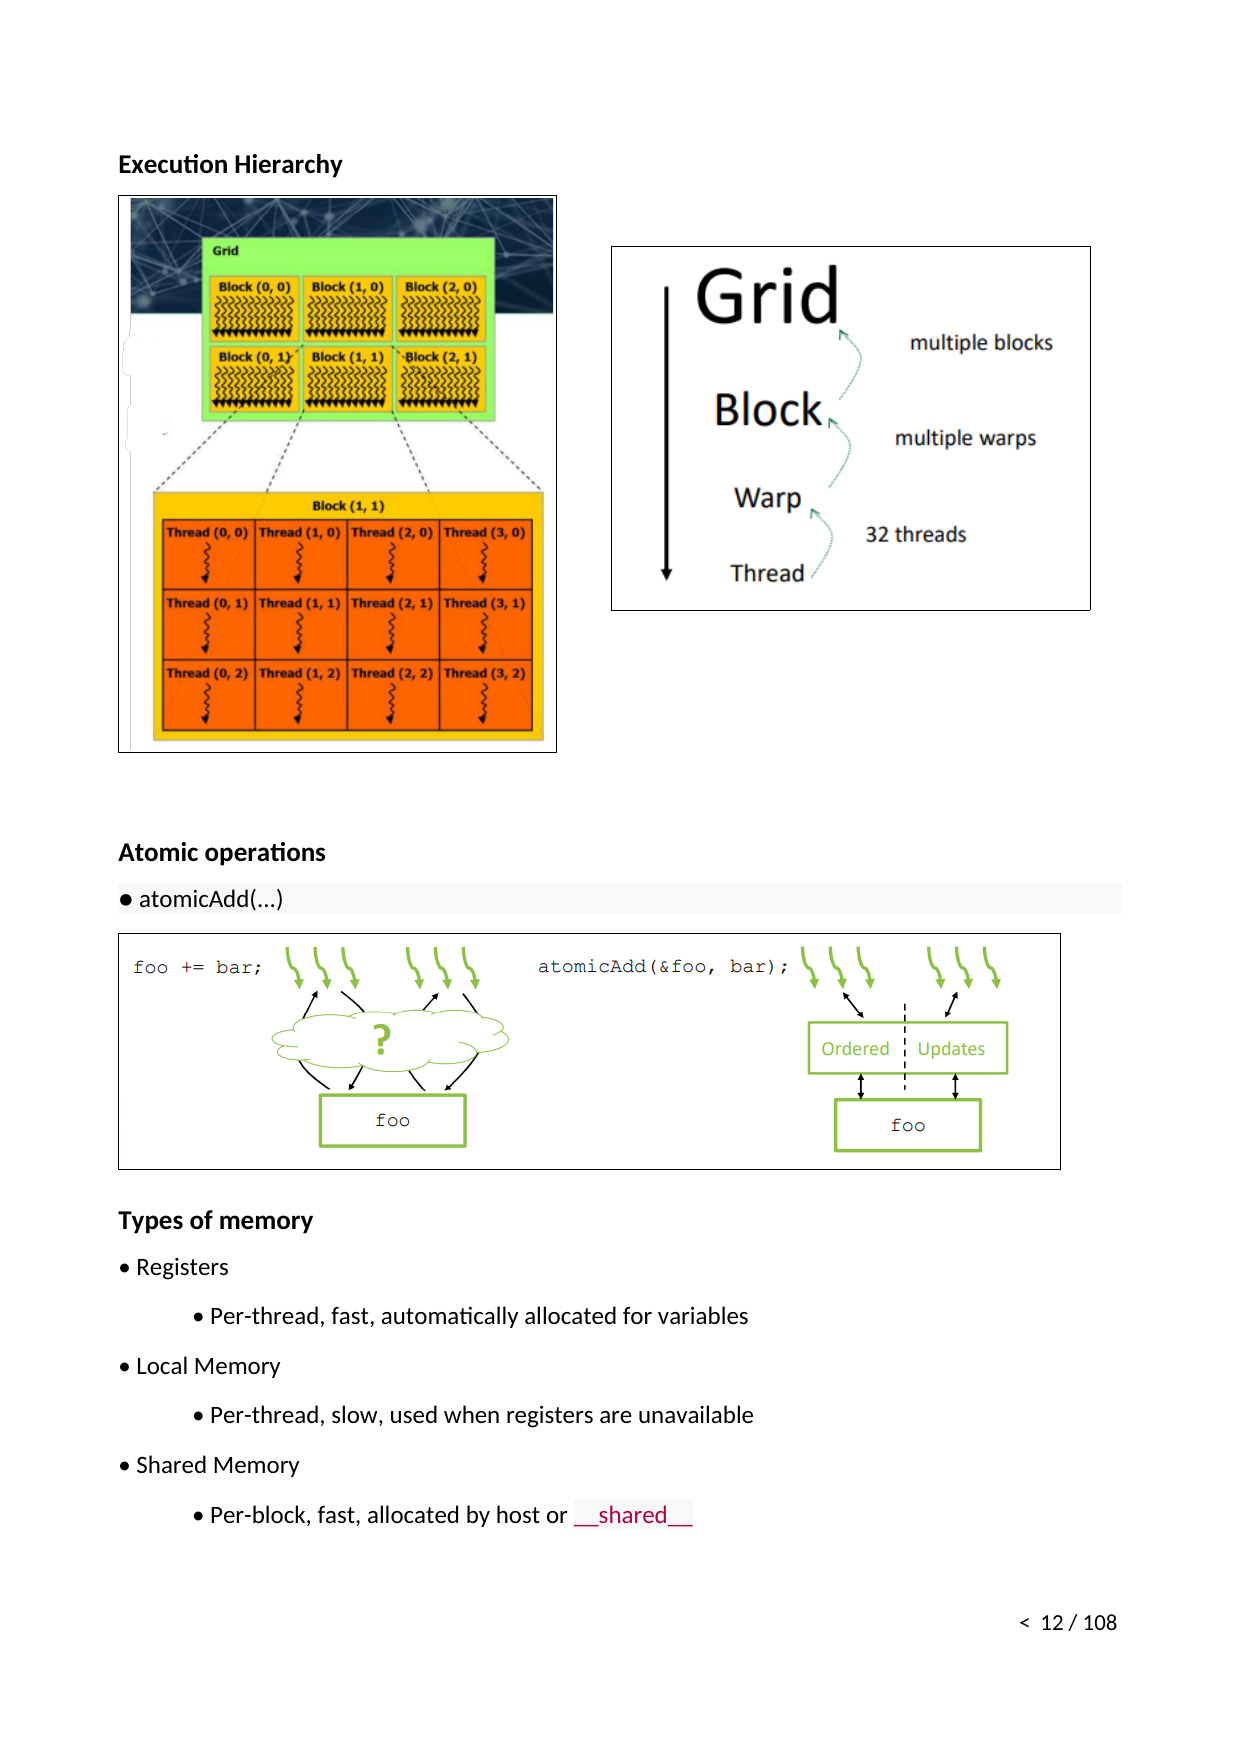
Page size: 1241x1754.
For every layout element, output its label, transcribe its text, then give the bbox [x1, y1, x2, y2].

subtitle Execution Hierarchy [118, 148, 1122, 181]
text • Shared Memory [118, 1449, 1122, 1480]
picture [614, 248, 1087, 608]
text • Per-thread, fast, automatically allocated for variables [118, 1301, 1122, 1331]
text ● atomicAdd(...) [118, 883, 1122, 914]
text • Registers [118, 1251, 1122, 1281]
text • Per-thread, slow, used when registers are unavailable [118, 1400, 1122, 1430]
picture [121, 198, 554, 750]
text • Per-block, fast, allocated by host or __shared__ [118, 1499, 1122, 1529]
picture [121, 936, 1058, 1167]
subtitle Atomic operations [118, 836, 1122, 869]
subtitle Types of memory [118, 1203, 1122, 1236]
text • Local Memory [118, 1350, 1122, 1381]
